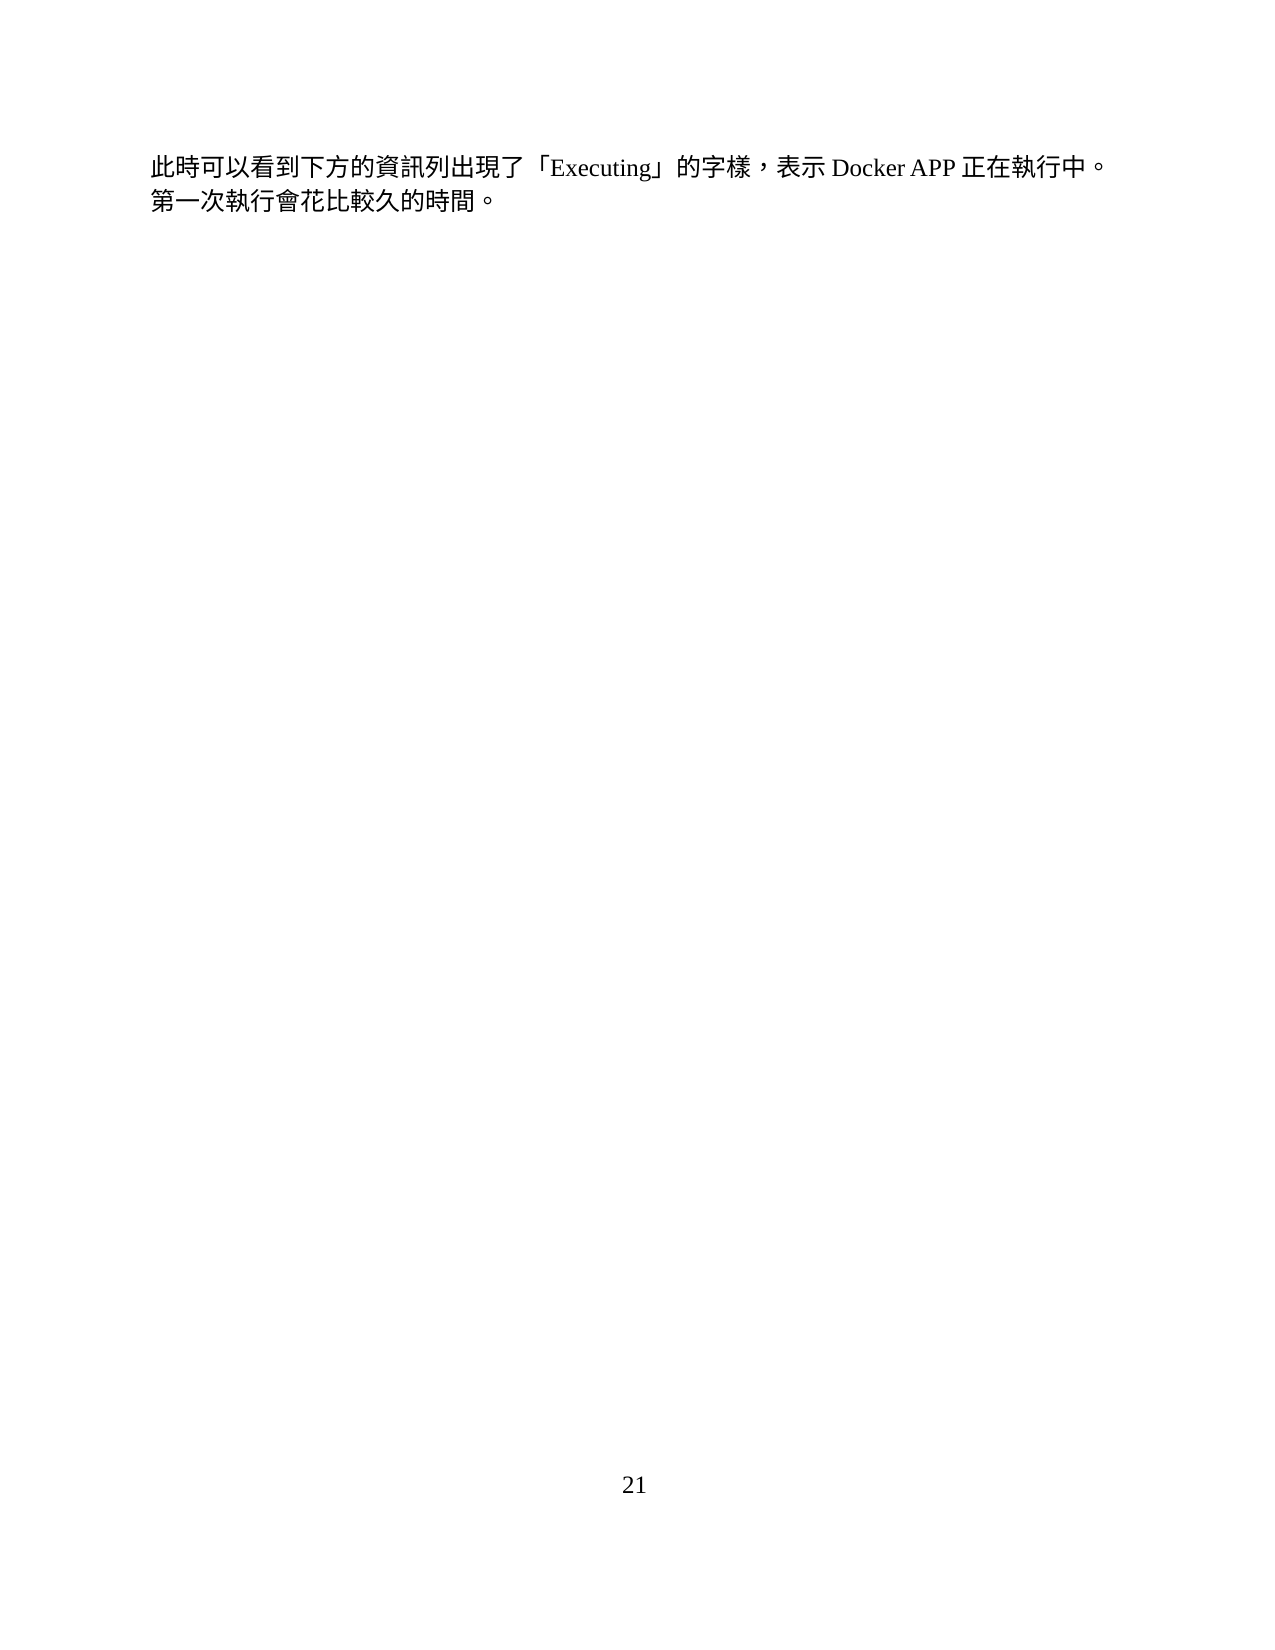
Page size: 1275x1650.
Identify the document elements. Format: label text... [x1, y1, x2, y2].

text 此時可以看到下方的資訊列出現了「Executing」的字樣，表示Docker APP正在執行中。第一次執行會花比較久的時間。 [150, 150, 1125, 218]
